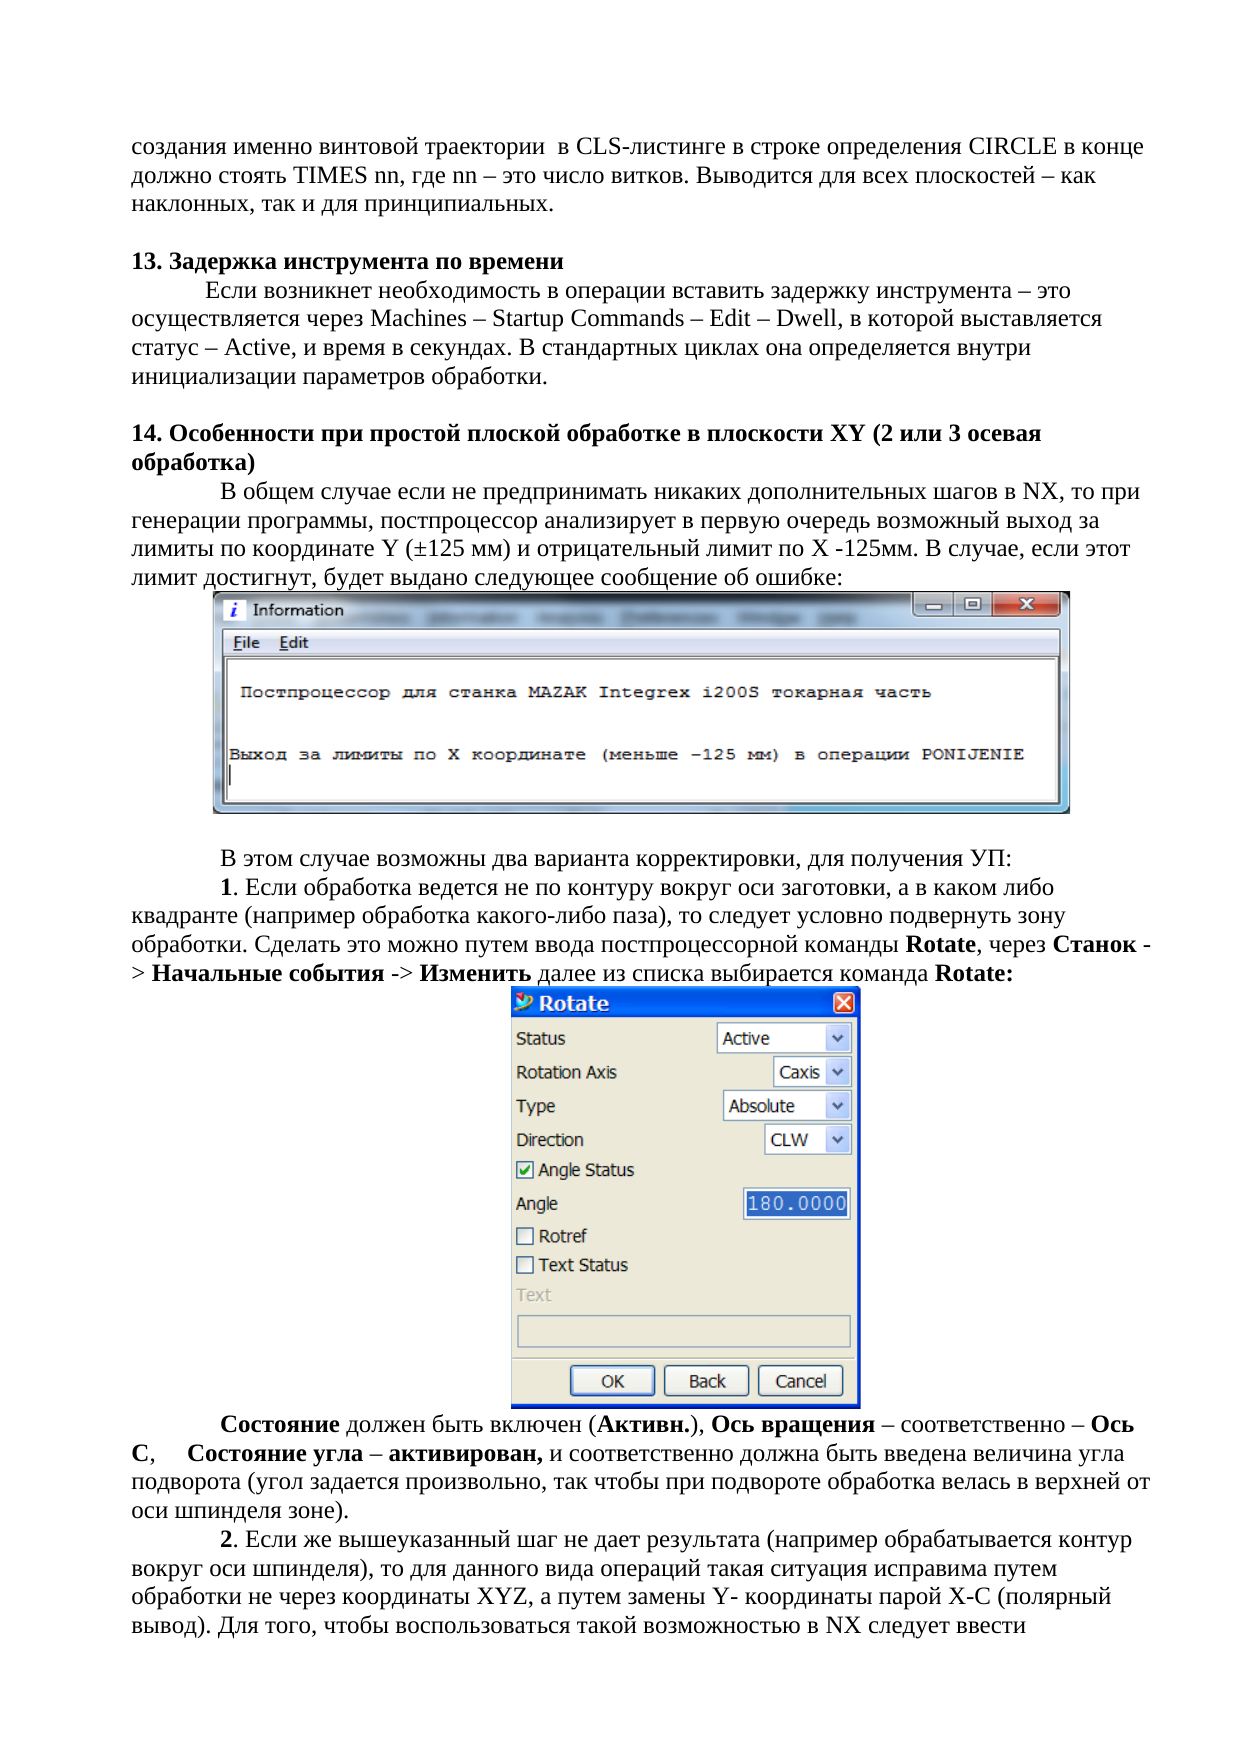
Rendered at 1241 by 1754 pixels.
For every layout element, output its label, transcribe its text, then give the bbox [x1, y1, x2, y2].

text 13. Задержка инструмента по времени [131, 246, 1152, 275]
text Состояние должен быть включен (Активн.), Ось вращения – соответственно – Ось С, Состояние угла – активирован, и соответственно должна быть введена величина угла подворота (угол задается произвольно, так чтобы при подвороте обработка велась в верхней от оси шпинделя зоне). [131, 1409, 1152, 1524]
text В общем случае если не предпринимать никаких дополнительных шагов в NX, то при генерации программы, постпроцессор анализирует в первую очередь возможный выход за лимиты по координате Y (±125 мм) и отрицательный лимит по X -125мм. В случае, если этот лимит достигнут, будет выдано следующее сообщение об ошибке: [131, 476, 1152, 591]
text 1. Если обработка ведется не по контуру вокруг оси заготовки, а в каком либо квадранте (например обработка какого-либо паза), то следует условно подвернуть зону обработки. Сделать это можно путем ввода постпроцессорной команды Rotate, через Станок -> Начальные события -> Изменить далее из списка выбирается команда Rotate: [131, 872, 1152, 987]
text Если возникнет необходимость в операции вставить задержку инструмента – это осуществляется через Machines – Startup Commands – Edit – Dwell, в которой выставляется статус – Active, и время в секундах. В стандартных циклах она определяется внутри инициализации параметров обработки. [131, 275, 1152, 390]
text 14. Особенности при простой плоской обработке в плоскости XY (2 или 3 осевая обработка) [131, 418, 1152, 476]
text 2. Если же вышеуказанный шаг не дает результата (например обрабатывается контур вокруг оси шпинделя), то для данного вида операций такая ситуация исправима путем обработки не через координаты XYZ, а путем замены Y- координаты парой X-C (полярный вывод). Для того, чтобы воспользоваться такой возможностью в NX следует ввести [131, 1524, 1152, 1639]
text В этом случае возможны два варианта корректировки, для получения УП: [131, 843, 1152, 872]
picture [212, 591, 1071, 814]
picture [511, 986, 861, 1409]
text создания именно винтовой траектории в CLS-листинге в строке определения CIRCLE в конце должно стоять TIMES nn, где nn – это число витков. Выводится для всех плоскостей – как наклонных, так и для принципиальных. [131, 131, 1152, 217]
